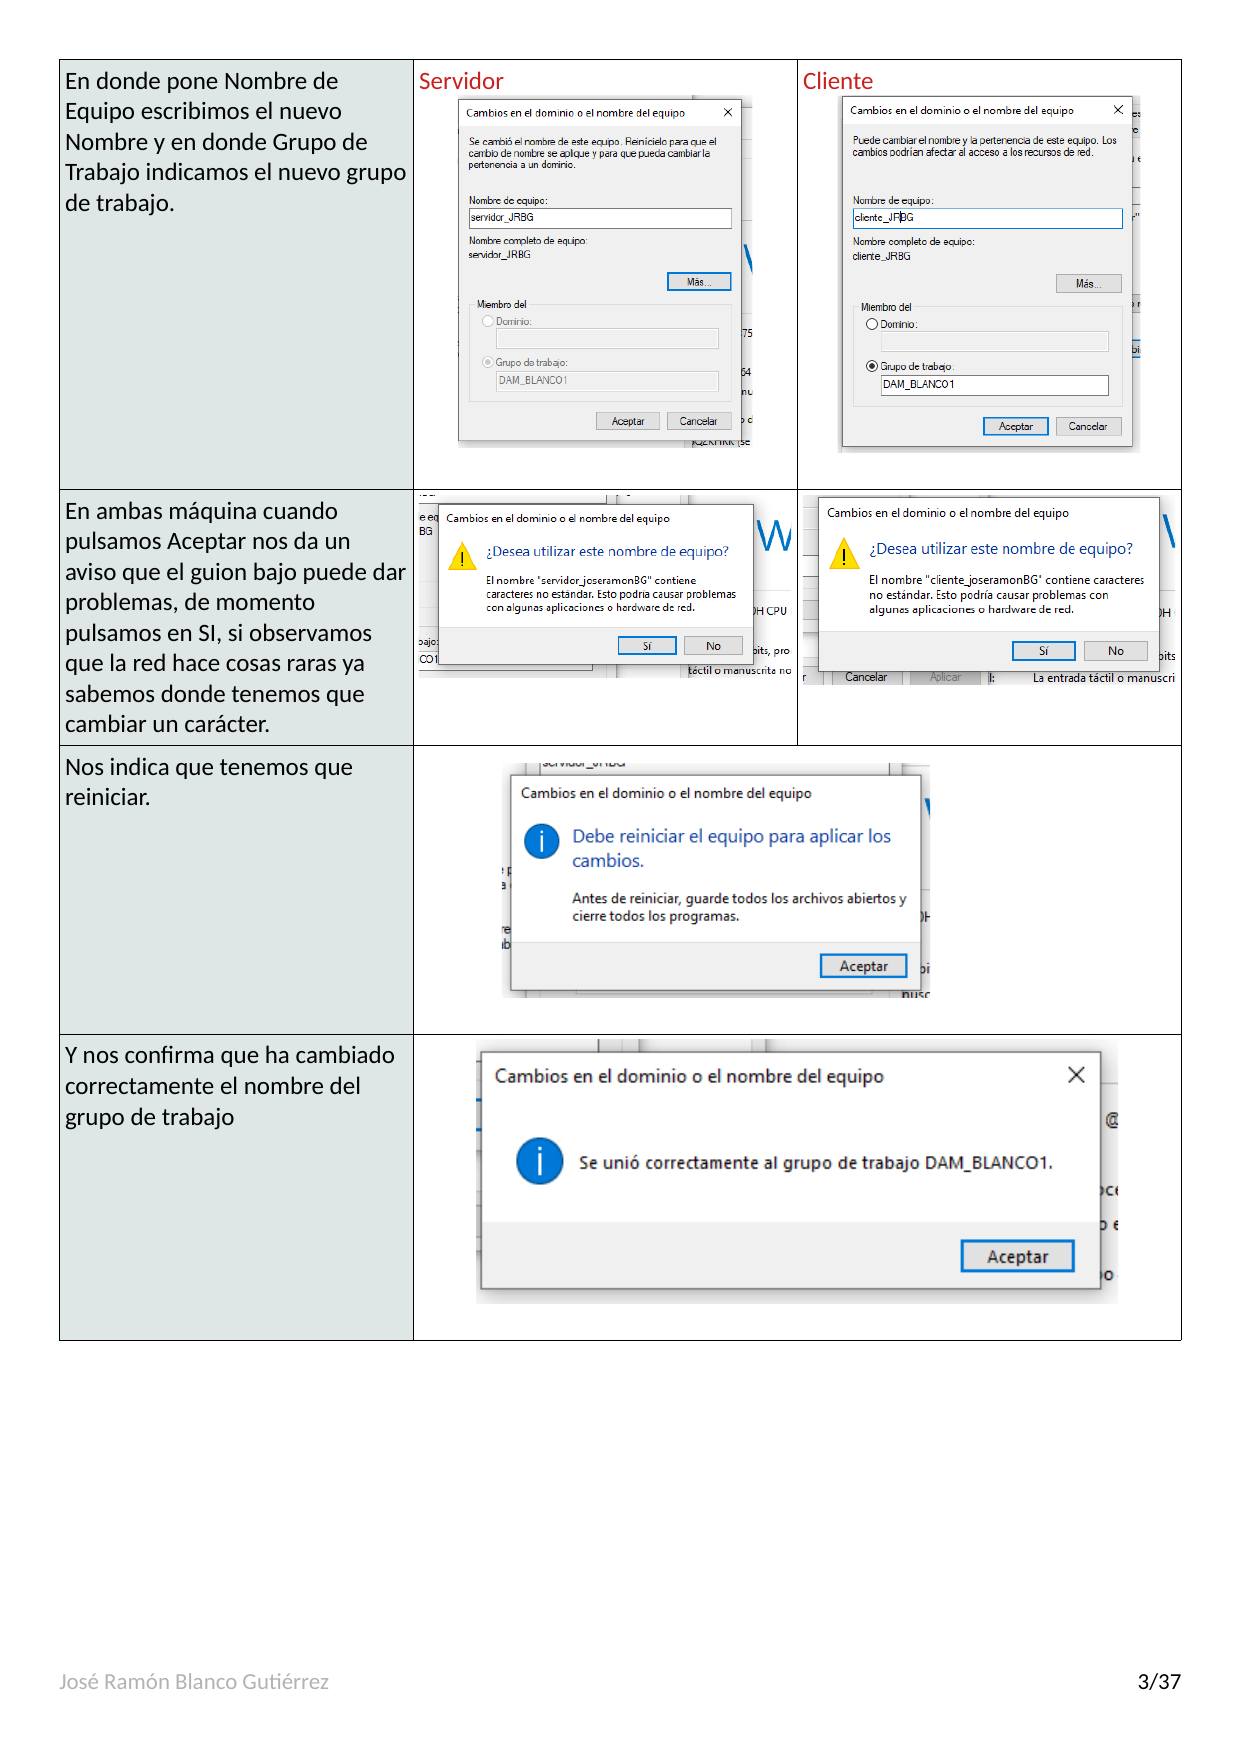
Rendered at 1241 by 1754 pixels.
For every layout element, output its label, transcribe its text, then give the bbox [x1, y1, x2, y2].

picture [501, 763, 930, 998]
picture [476, 1039, 1119, 1304]
table_cell Nos indica que tenemos que reiniciar. [60, 746, 413, 1034]
table_cell [414, 490, 797, 745]
table_cell Cliente [798, 60, 1181, 489]
table_cell En donde pone Nombre de Equipo escribimos el nuevo Nombre y en donde Grupo de Trabajo indicamos el nuevo grupo de trabajo. [60, 60, 413, 489]
table_cell [798, 490, 1181, 745]
picture [802, 495, 1176, 685]
table_cell En ambas máquina cuando pulsamos Aceptar nos da un aviso que el guion bajo puede dar problemas, de momento pulsamos en SI, si observamos que la red hace cosas raras ya sabemos donde tenemos que cambiar un carácter. [60, 490, 413, 745]
table_cell [414, 1035, 1181, 1340]
picture [837, 95, 1141, 453]
picture [457, 95, 753, 448]
table_cell Servidor [414, 60, 797, 489]
picture [418, 495, 792, 678]
table_cell Y nos confirma que ha cambiado correctamente el nombre del grupo de trabajo [60, 1035, 413, 1340]
table_cell [414, 746, 1181, 1034]
